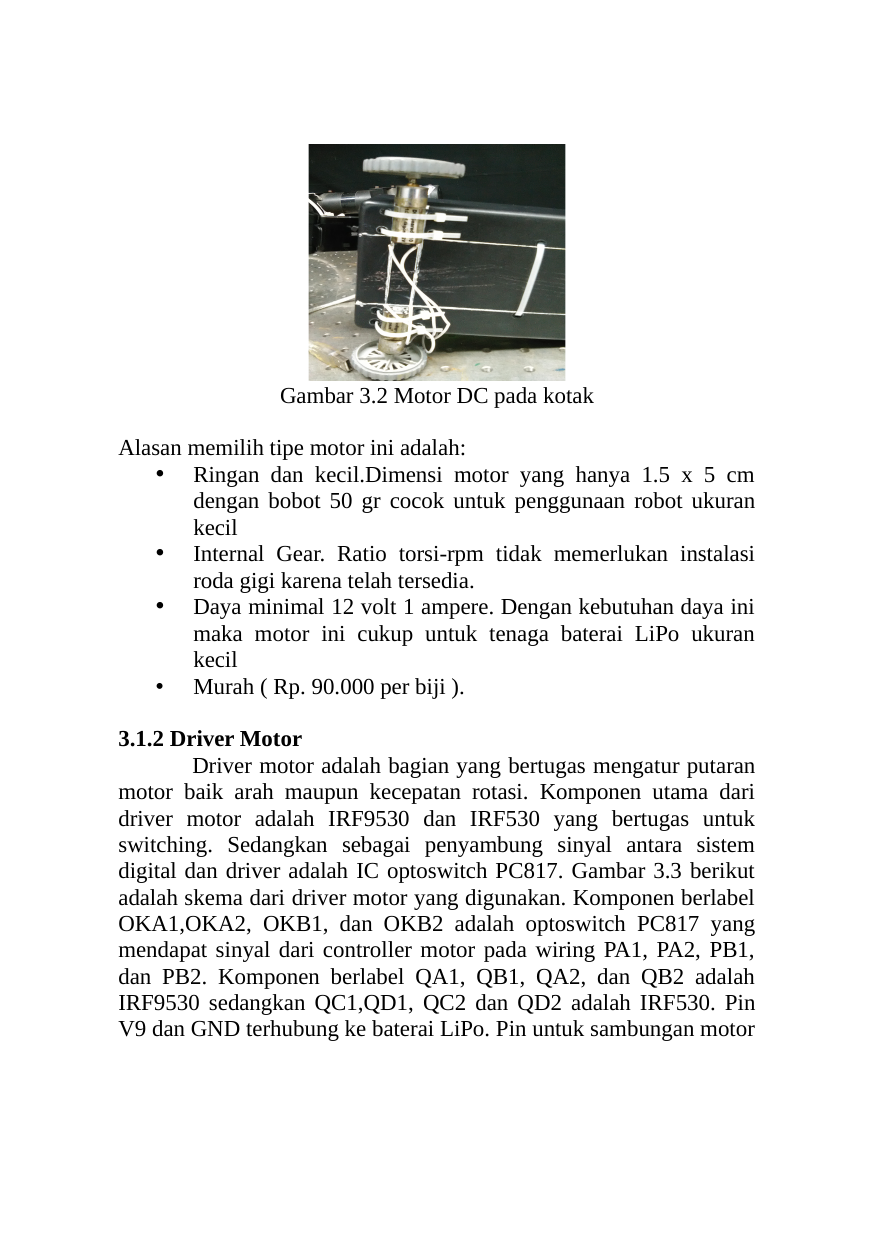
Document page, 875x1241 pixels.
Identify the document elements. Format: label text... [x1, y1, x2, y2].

picture [308, 144, 566, 381]
list Internal Gear. Ratio torsi-rpm tidak memerlukan instalasi roda gigi karena telah tersedia. [156, 540, 756, 593]
text Driver motor adalah bagian yang bertugas mengatur putaran motor baik arah maupun kecepatan rotasi. Komponen utama dari driver motor adalah IRF9530 dan IRF530 yang bertugas untuk switching. Sedangkan sebagai penyambung sinyal antara sistem digital dan driver adalah IC optoswitch PC817. Gambar 3.3 berikut adalah skema dari driver motor yang digunakan. Komponen berlabel OKA1,OKA2, OKB1, dan OKB2 adalah optoswitch PC817 yang mendapat sinyal dari controller motor pada wiring PA1, PA2, PB1, dan PB2. Komponen berlabel QA1, QB1, QA2, dan QB2 adalah IRF9530 sedangkan QC1,QD1, QC2 dan QD2 adalah IRF530. Pin V9 dan GND terhubung ke baterai LiPo. Pin untuk sambungan motor [118, 752, 756, 1042]
list Murah ( Rp. 90.000 per biji ). [156, 673, 756, 699]
text 3.1.2 Driver Motor [118, 726, 756, 752]
list Ringan dan kecil.Dimensi motor yang hanya 1.5 x 5 cm dengan bobot 50 gr cocok untuk penggunaan robot ukuran kecil [156, 461, 756, 540]
text Alasan memilih tipe motor ini adalah: [118, 434, 756, 461]
list Daya minimal 12 volt 1 ampere. Dengan kebutuhan daya ini maka motor ini cukup untuk tenaga baterai LiPo ukuran kecil [156, 593, 756, 673]
text Gambar 3.2 Motor DC pada kotak [118, 382, 756, 408]
